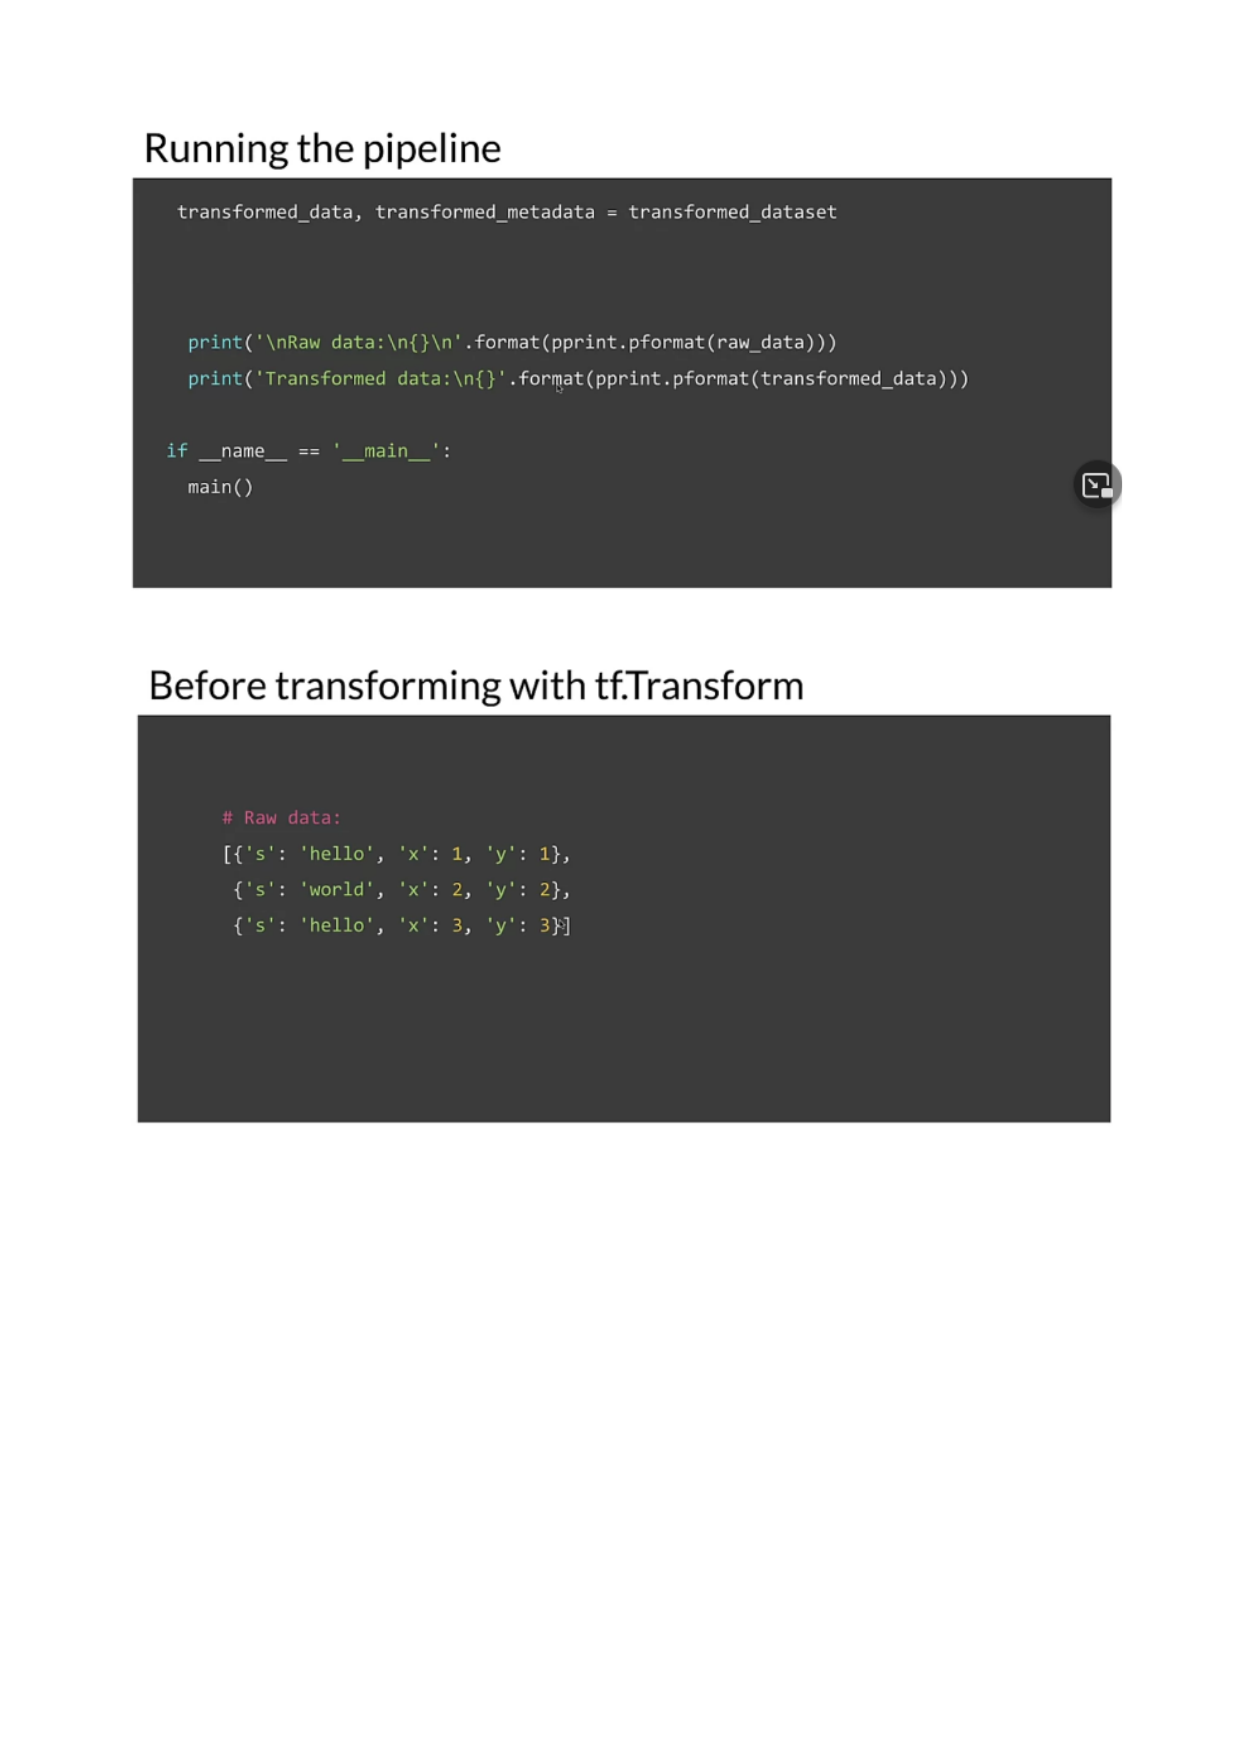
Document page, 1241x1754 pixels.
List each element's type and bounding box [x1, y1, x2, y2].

picture [118, 118, 1123, 602]
picture [118, 658, 1123, 1144]
